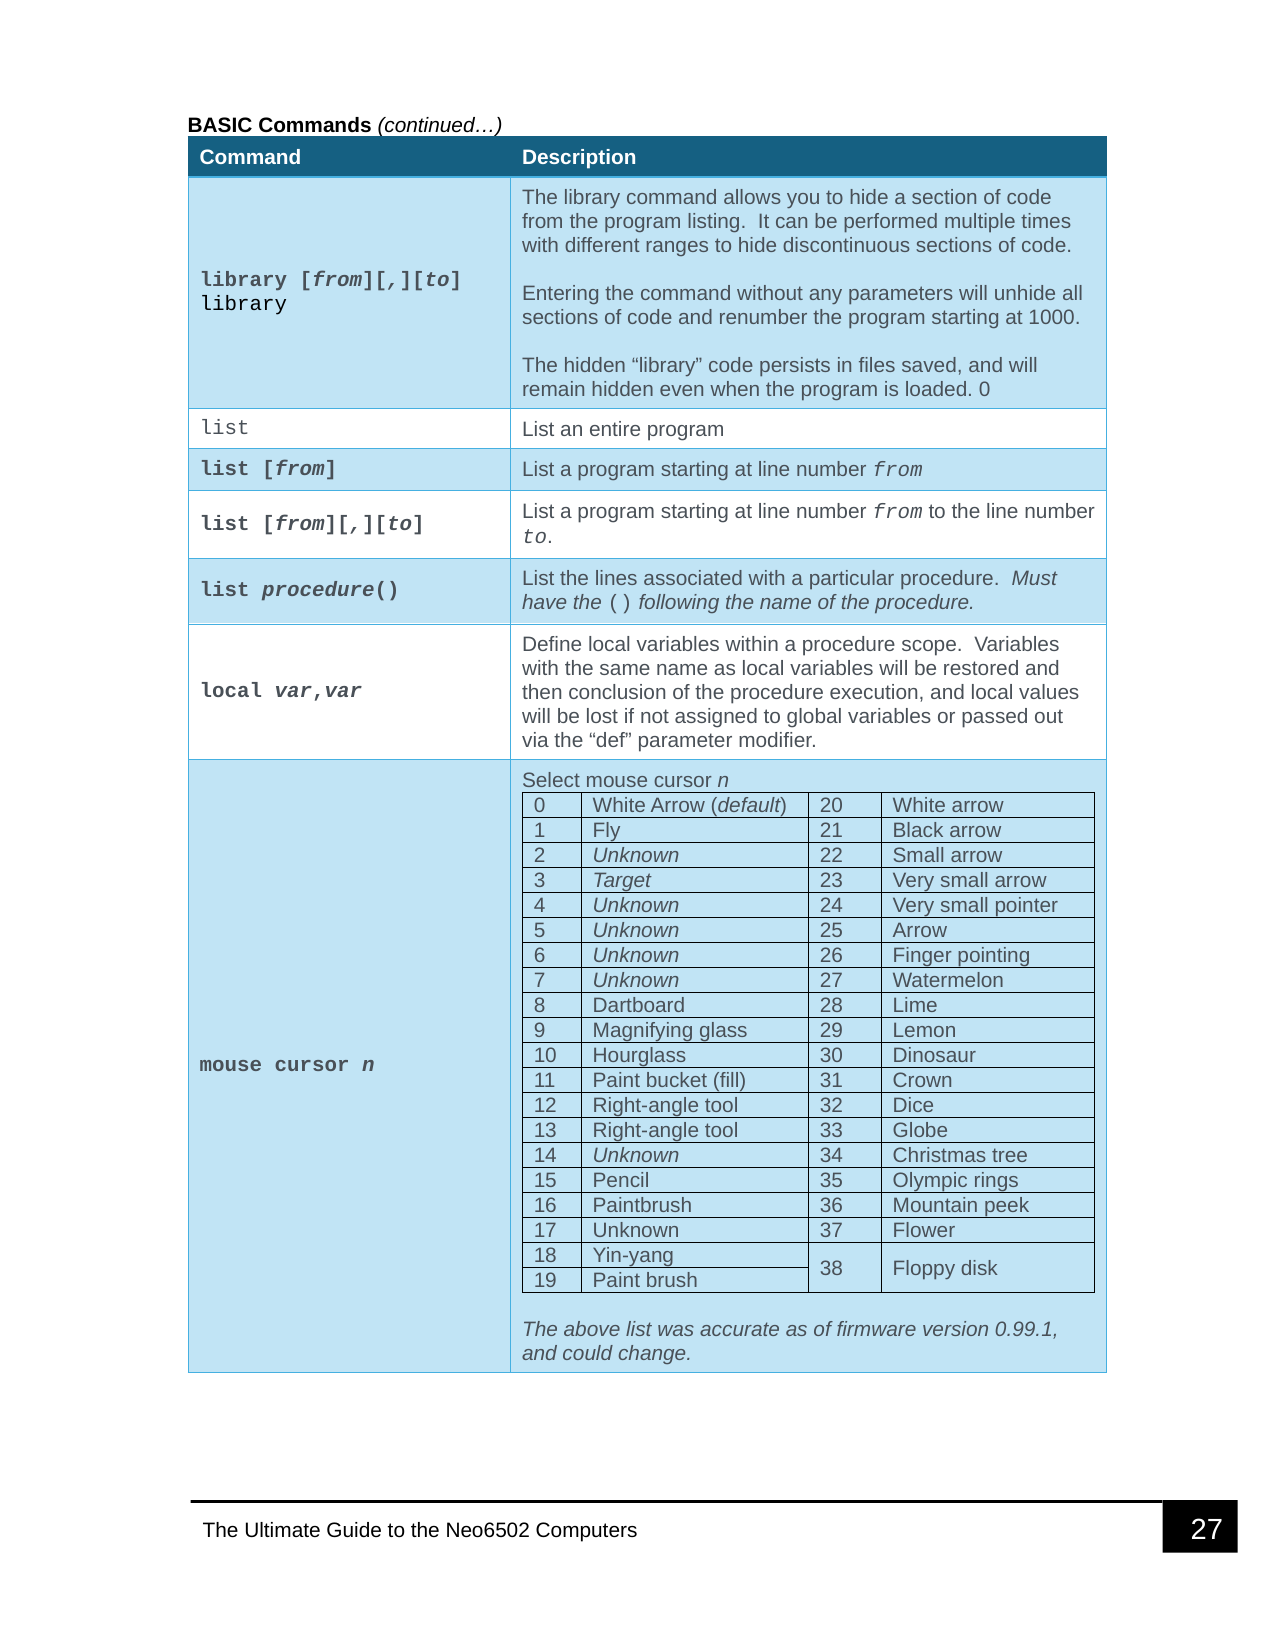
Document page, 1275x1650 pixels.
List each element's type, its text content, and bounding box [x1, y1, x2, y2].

table_cell 26 [809, 943, 881, 967]
table_cell Hourglass [582, 1043, 808, 1067]
table_cell Black arrow [882, 818, 1094, 842]
table_cell Paint bucket (fill) [582, 1068, 808, 1092]
table_cell Finger pointing [882, 943, 1094, 967]
table_cell Floppy disk [882, 1243, 1094, 1292]
table_cell Dartboard [582, 993, 808, 1017]
table_header White Arrow (default) [582, 793, 808, 817]
table_cell 1 [523, 818, 581, 842]
table_cell 24 [809, 893, 881, 917]
table_cell 33 [809, 1118, 881, 1142]
table_cell 14 [523, 1143, 581, 1167]
table_cell Unknown [582, 893, 808, 917]
table_cell 12 [523, 1093, 581, 1117]
table_cell Target [582, 868, 808, 892]
table_cell 27 [809, 968, 881, 992]
table_cell Arrow [882, 918, 1094, 942]
table_cell 29 [809, 1018, 881, 1042]
table_cell list [189, 409, 510, 448]
table_header Command [189, 138, 510, 176]
table_cell 13 [523, 1118, 581, 1142]
table_cell local var,var [189, 625, 510, 759]
table_cell 21 [809, 818, 881, 842]
table_cell Mountain peek [882, 1193, 1094, 1217]
table_cell Unknown [582, 918, 808, 942]
table_cell 18 [523, 1243, 581, 1267]
table_cell Define local variables within a procedure scope. Variables with the same name as local variables will be restored and then conclusion of the procedure execution, and local values will be lost if not assigned to global variables or passed out via the “def” parameter modifier. [511, 625, 1106, 759]
table_cell 7 [523, 968, 581, 992]
table_cell 23 [809, 868, 881, 892]
table_cell Unknown [582, 1218, 808, 1242]
table_cell Watermelon [882, 968, 1094, 992]
table_cell Dinosaur [882, 1043, 1094, 1067]
table_cell 9 [523, 1018, 581, 1042]
table_cell Fly [582, 818, 808, 842]
table_cell Pencil [582, 1168, 808, 1192]
table_cell Paint brush [582, 1268, 808, 1292]
table_cell Unknown [582, 943, 808, 967]
table_cell library [from][,][to] library [189, 178, 510, 408]
table_cell Select mouse cursor n The above list was accurate as of firmware version 0.99.1, and could change. [511, 760, 1106, 1372]
table_cell Globe [882, 1118, 1094, 1142]
table_cell mouse cursor n [189, 760, 510, 1372]
table_cell 36 [809, 1193, 881, 1217]
table_cell 2 [523, 843, 581, 867]
table_cell 34 [809, 1143, 881, 1167]
table_cell The library command allows you to hide a section of code from the program listing. It can be performed multiple times with different ranges to hide discontinuous sections of code. Entering the command without any parameters will unhide all sections of code and renumber the program starting at 1000. The hidden “library” code persists in files saved, and will remain hidden even when the program is loaded. 0 [511, 178, 1106, 408]
table_cell Olympic rings [882, 1168, 1094, 1192]
table_cell list [from][,][to] [189, 491, 510, 558]
table_cell Dice [882, 1093, 1094, 1117]
table_cell Magnifying glass [582, 1018, 808, 1042]
table_cell 6 [523, 943, 581, 967]
table_cell 10 [523, 1043, 581, 1067]
table_cell 5 [523, 918, 581, 942]
table_cell List a program starting at line number from to the line number to. [511, 491, 1106, 558]
table_cell Christmas tree [882, 1143, 1094, 1167]
table_cell Crown [882, 1068, 1094, 1092]
table_cell Unknown [582, 1143, 808, 1167]
table_header 0 [523, 793, 581, 817]
table_header Description [511, 138, 1106, 176]
table_cell 22 [809, 843, 881, 867]
table_cell Paintbrush [582, 1193, 808, 1217]
table_cell 11 [523, 1068, 581, 1092]
table_cell Unknown [582, 843, 808, 867]
table_cell 17 [523, 1218, 581, 1242]
table_cell Small arrow [882, 843, 1094, 867]
table_cell Unknown [582, 968, 808, 992]
table_cell Yin-yang [582, 1243, 808, 1267]
table_cell 3 [523, 868, 581, 892]
table_cell List the lines associated with a particular procedure. Must have the () following the name of the procedure. [511, 559, 1106, 623]
table_cell 30 [809, 1043, 881, 1067]
table_cell 31 [809, 1068, 881, 1092]
table_header 20 [809, 793, 881, 817]
table_cell Very small pointer [882, 893, 1094, 917]
table_cell list [from] [189, 449, 510, 490]
table_cell 32 [809, 1093, 881, 1117]
table_cell Lime [882, 993, 1094, 1017]
table_cell 35 [809, 1168, 881, 1192]
table_cell 38 [809, 1243, 881, 1292]
table_header White arrow [882, 793, 1094, 817]
table_cell List a program starting at line number from [511, 449, 1106, 490]
text BASIC Commands (continued…) [187, 112, 1162, 136]
table_cell Lemon [882, 1018, 1094, 1042]
table_cell Right-angle tool [582, 1093, 808, 1117]
table_cell 19 [523, 1268, 581, 1292]
table_cell Very small arrow [882, 868, 1094, 892]
table_cell Flower [882, 1218, 1094, 1242]
table_cell 25 [809, 918, 881, 942]
table_cell 16 [523, 1193, 581, 1217]
table_cell 4 [523, 893, 581, 917]
table_cell Right-angle tool [582, 1118, 808, 1142]
table_cell List an entire program [511, 409, 1106, 448]
table_cell list procedure() [189, 559, 510, 623]
table_cell 15 [523, 1168, 581, 1192]
table_cell 28 [809, 993, 881, 1017]
table_cell 37 [809, 1218, 881, 1242]
table_cell 8 [523, 993, 581, 1017]
